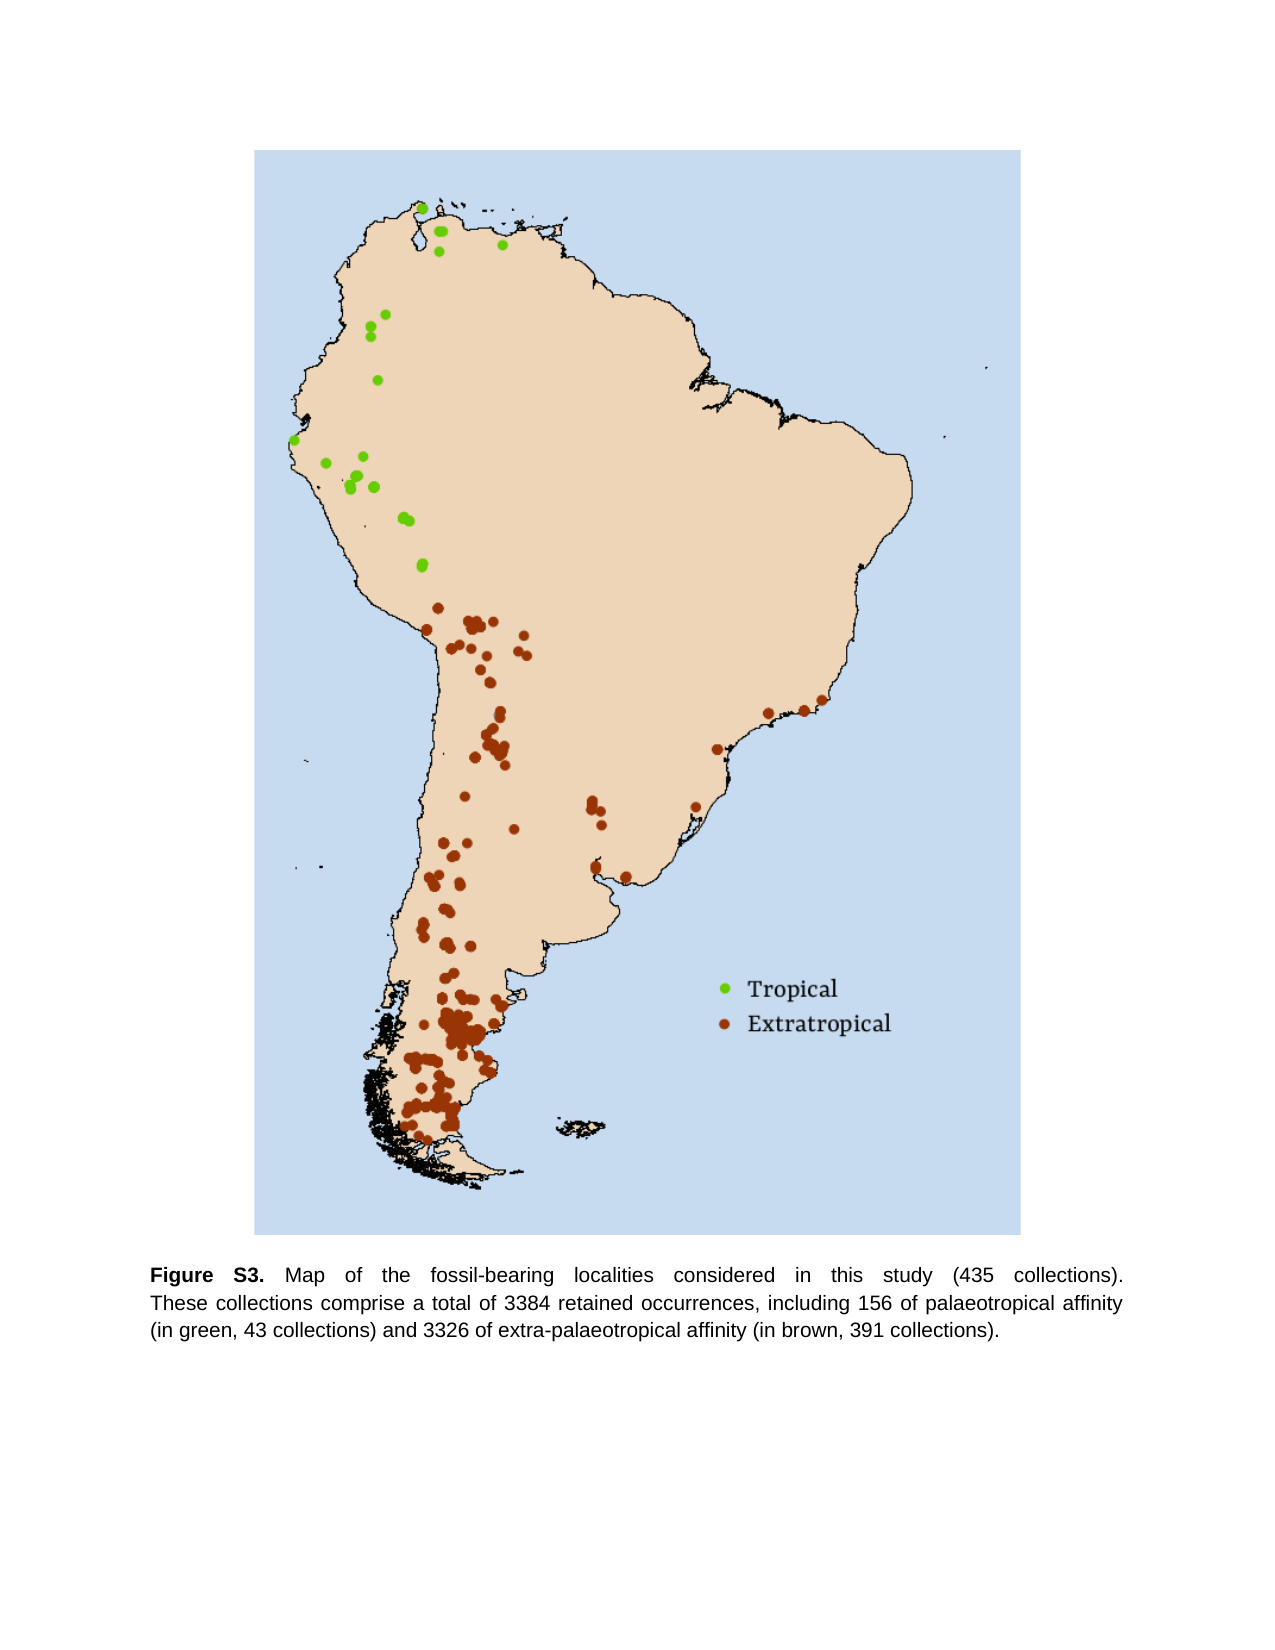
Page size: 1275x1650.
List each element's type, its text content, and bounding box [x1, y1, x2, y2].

picture [254, 150, 1021, 1235]
text Figure S3. Map of the fossil-bearing localities considered in this study (435 collections). These collections comprise a total of 3384 retained occurrences, including 156 of palaeotropical affinity (in green, 43 collections) and 3326 of extra-palaeotropical affinity (in brown, 391 collections). [150, 1263, 1125, 1342]
